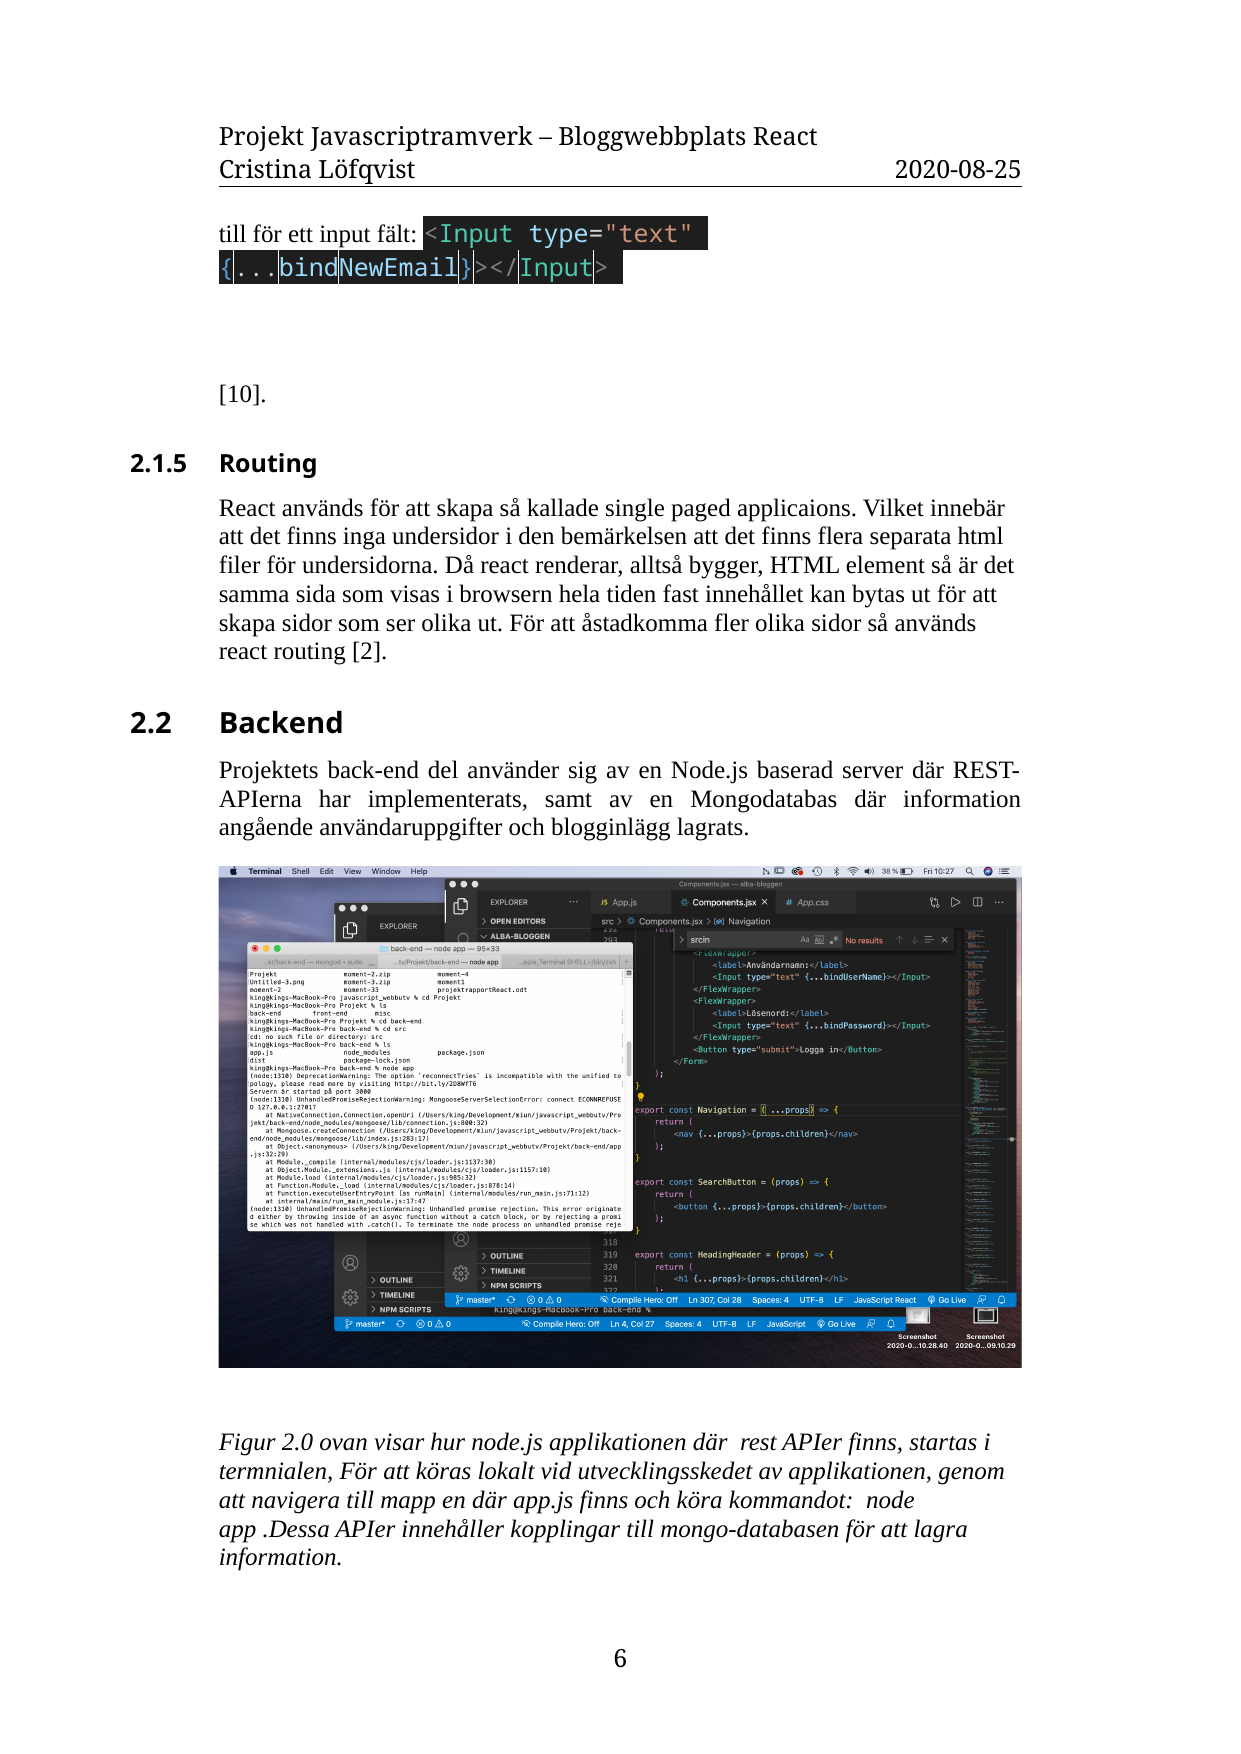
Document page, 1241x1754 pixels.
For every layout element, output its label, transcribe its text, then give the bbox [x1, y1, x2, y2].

text [10]. [218, 379, 1022, 408]
subtitle Backend [130, 702, 1022, 742]
text till för ett input fält: <Input type="text" {...bindNewEmail}></Input> [218, 216, 1022, 284]
subtitle Routing [130, 446, 1022, 479]
picture [218, 866, 1022, 1368]
text React används för att skapa så kallade single paged applicaions. Vilket innebär att det finns inga undersidor i den bemärkelsen att det finns flera separata html filer för undersidorna. Då react renderar, alltså bygger, HTML element så är det samma sida som visas i browsern hela tiden fast innehållet kan bytas ut för att skapa sidor som ser olika ut. För att åstadkomma fler olika sidor så används react routing [2]. [218, 493, 1022, 665]
text Figur 2.0 ovan visar hur node.js applikationen där rest APIer finns, startas i termnialen, För att köras lokalt vid utvecklingsskedet av applikationen, genom att navigera till mapp en där app.js finns och köra kommandot: node app .Dessa APIer innehåller kopplingar till mongo-databasen för att lagra information. [218, 1427, 1022, 1571]
text Projektets back-end del använder sig av en Node.js baserad server där REST-APIerna har implementerats, samt av en Mongodatabas där information angående användaruppgifter och blogginlägg lagrats. [218, 755, 1022, 841]
